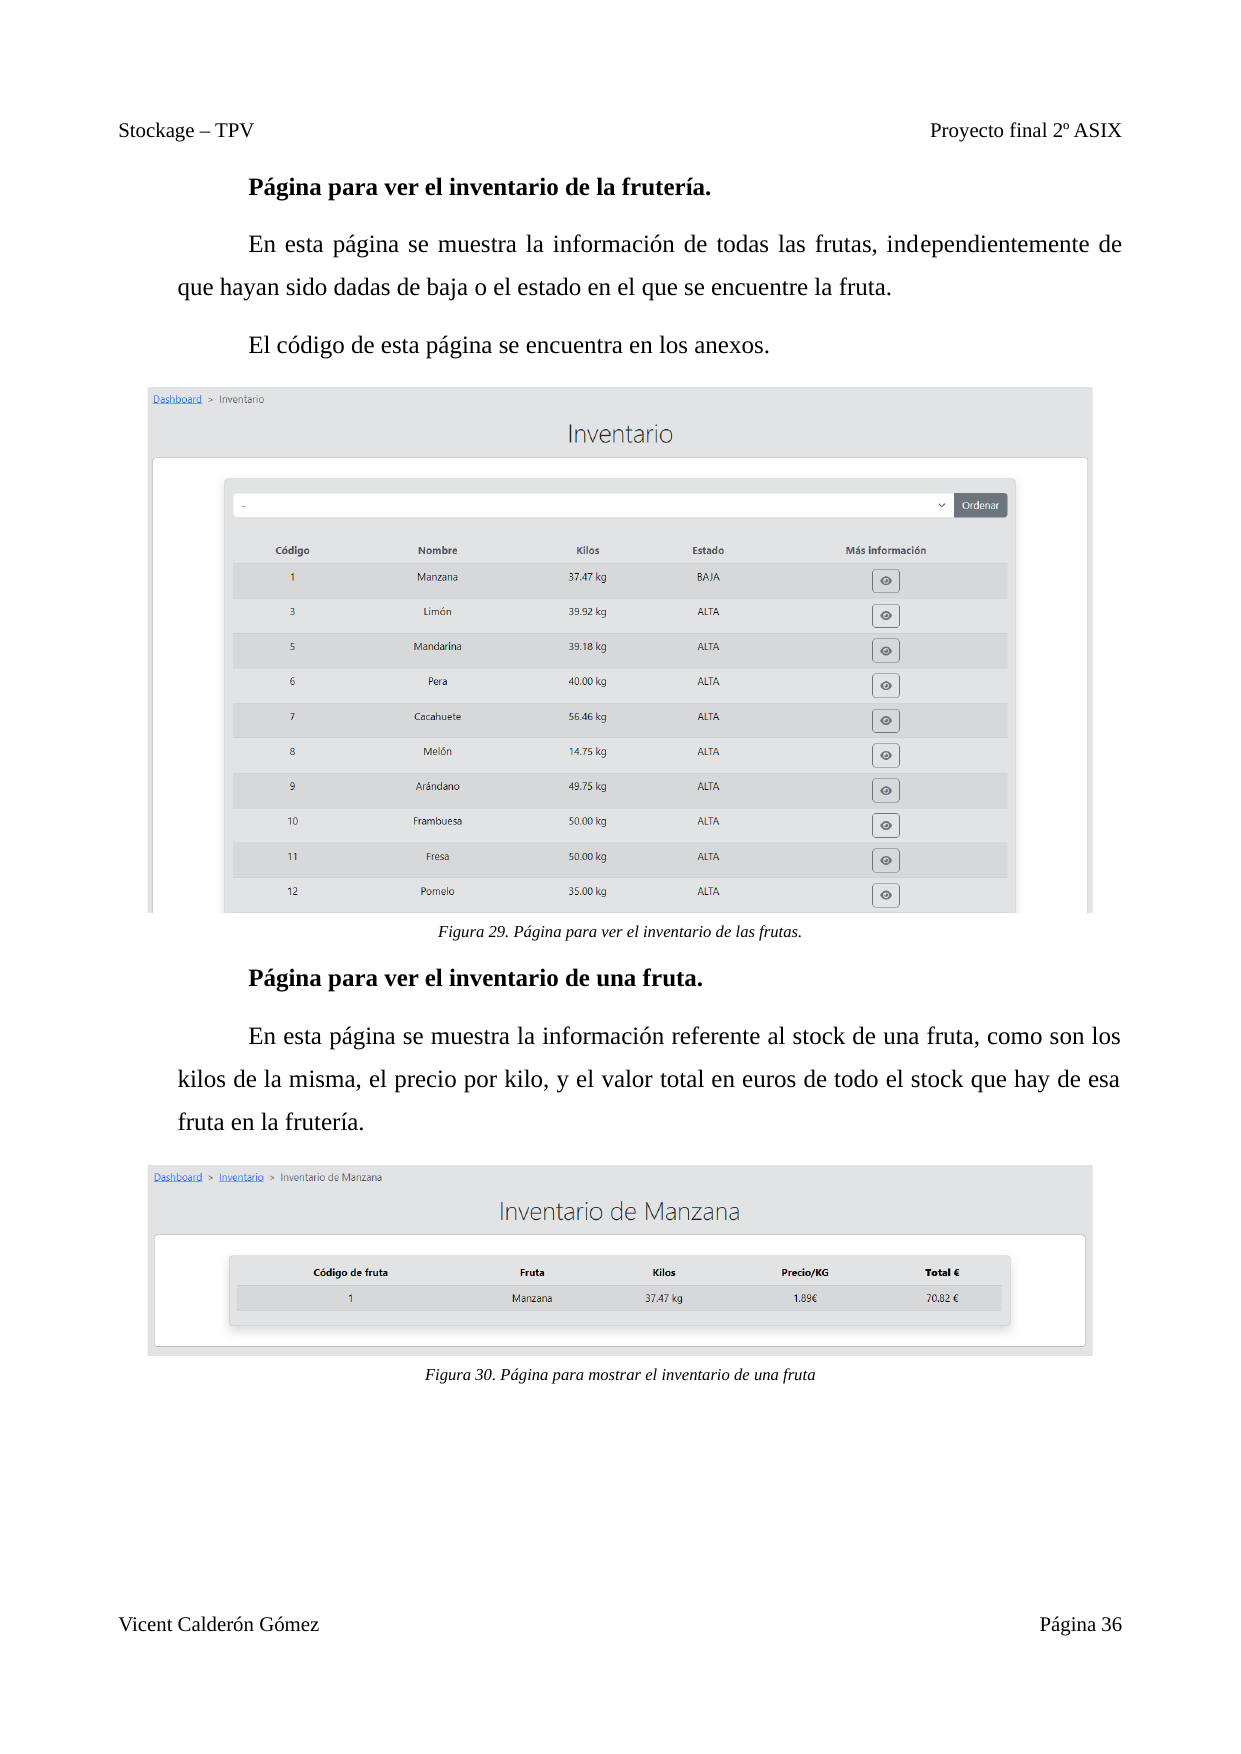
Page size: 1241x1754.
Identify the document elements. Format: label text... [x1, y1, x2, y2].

text En esta página se muestra la información de todas las frutas, independientemente de que hayan sido dadas de baja o el estado en el que se encuentre la fruta. [177, 229, 1122, 301]
picture [147, 1165, 1093, 1356]
text Figura 29. Página para ver el inventario de las frutas. [118, 400, 1122, 941]
text Figura 30. Página para mostrar el inventario de una fruta [118, 1178, 1122, 1384]
picture [147, 387, 1093, 913]
text En esta página se muestra la información referente al stock de una fruta, como son los kilos de la misma, el precio por kilo, y el valor total en euros de todo el stock que hay de esa fruta en la frutería. [177, 1021, 1122, 1136]
text Página para ver el inventario de la frutería. [177, 172, 1122, 200]
text El código de esta página se encuentra en los anexos. [177, 330, 1122, 359]
text Página para ver el inventario de una fruta. [177, 963, 1122, 992]
